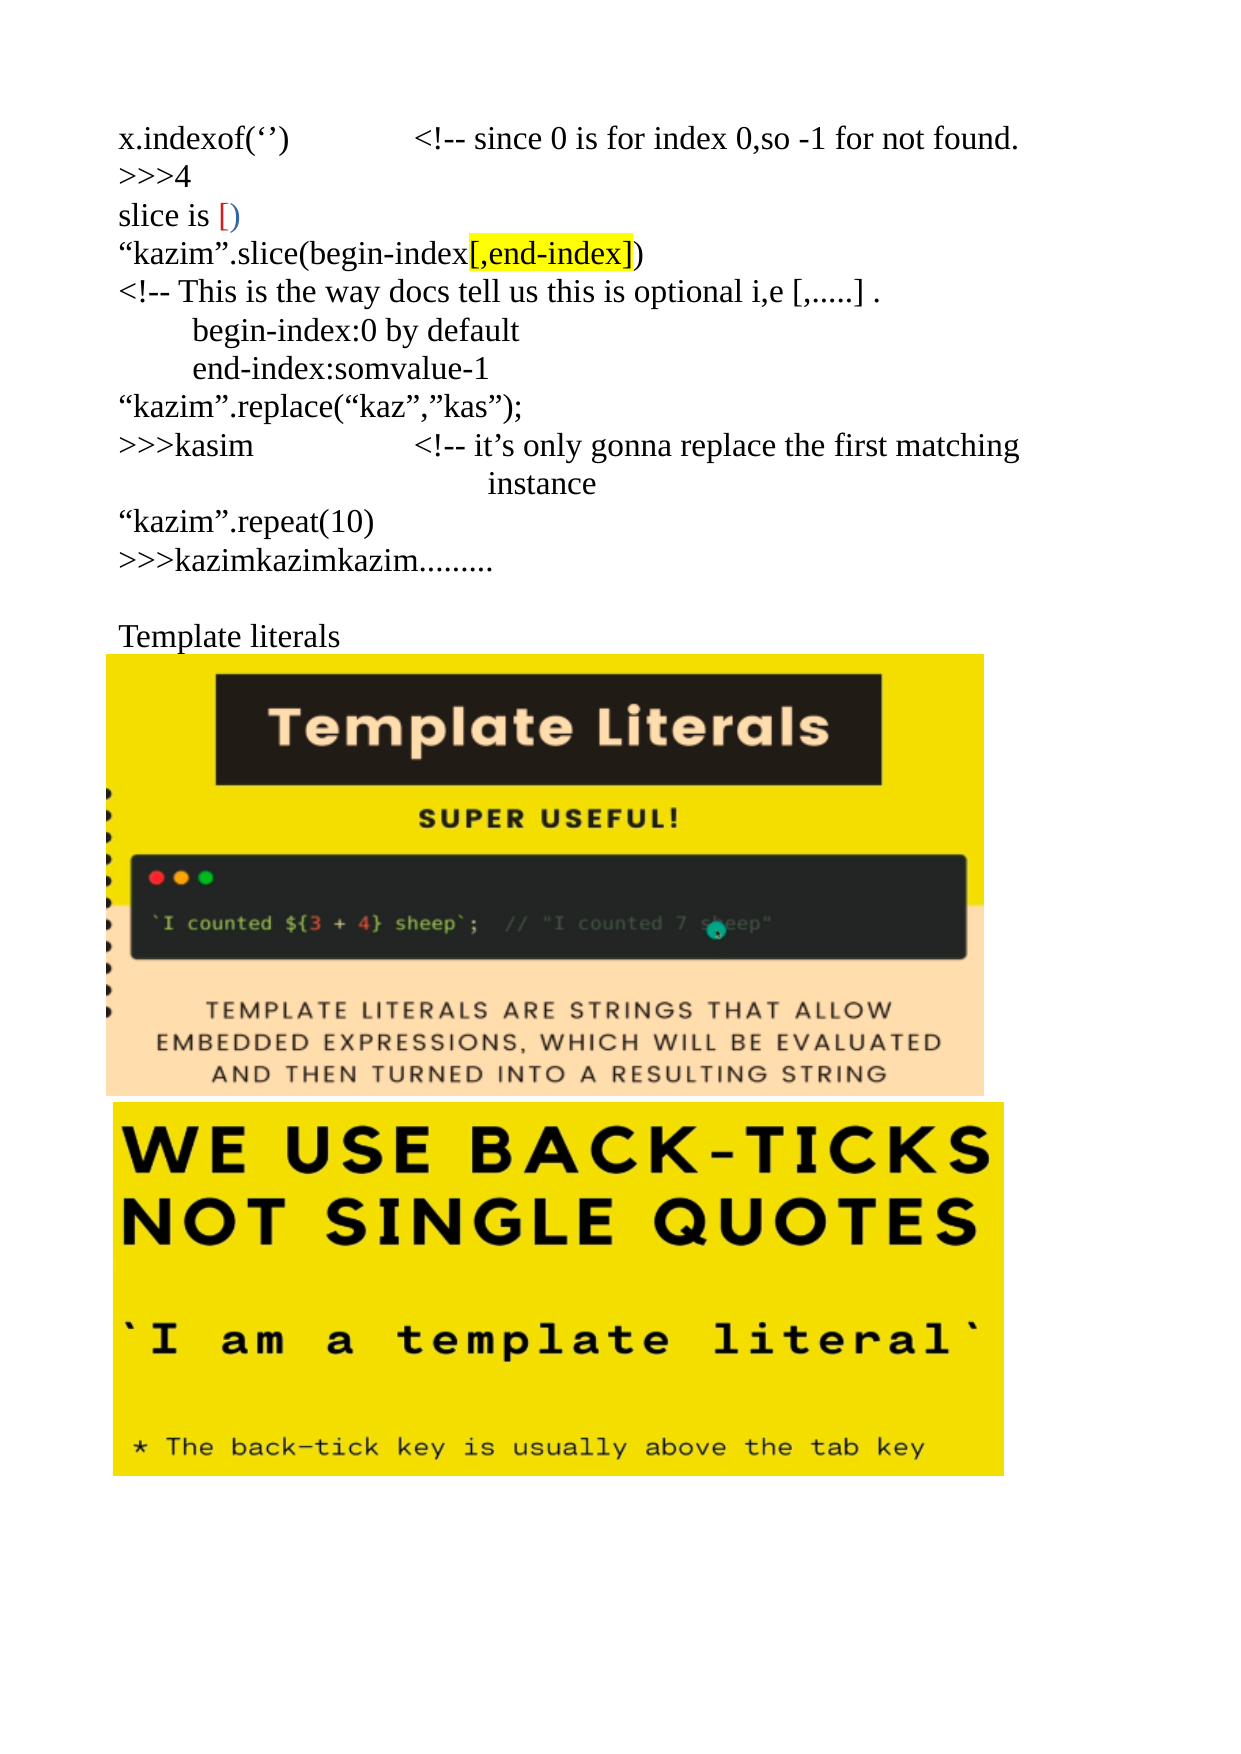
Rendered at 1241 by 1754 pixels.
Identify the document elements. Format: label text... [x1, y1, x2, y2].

picture [112, 1102, 1004, 1476]
text >>>4 [118, 156, 1122, 195]
text end-index:somvalue-1 [118, 348, 1122, 386]
text <!-- This is the way docs tell us this is optional i,e [,.....] . [118, 271, 1122, 310]
text “kazim”.repeat(10) [118, 501, 1122, 540]
text begin-index:0 by default [118, 310, 1122, 348]
picture [106, 654, 984, 1096]
text “kazim”.slice(begin-index[,end-index]) [118, 233, 1122, 271]
text slice is [) [118, 195, 1122, 233]
text Template literals [118, 616, 1122, 655]
text >>>kasim <!-- it’s only gonna replace the first matching instance [118, 425, 1122, 501]
text “kazim”.replace(“kaz”,”kas”); [118, 386, 1122, 425]
text >>>kazimkazimkazim......... [118, 540, 1122, 578]
text x.indexof(‘’) <!-- since 0 is for index 0,so -1 for not found. [118, 118, 1122, 156]
